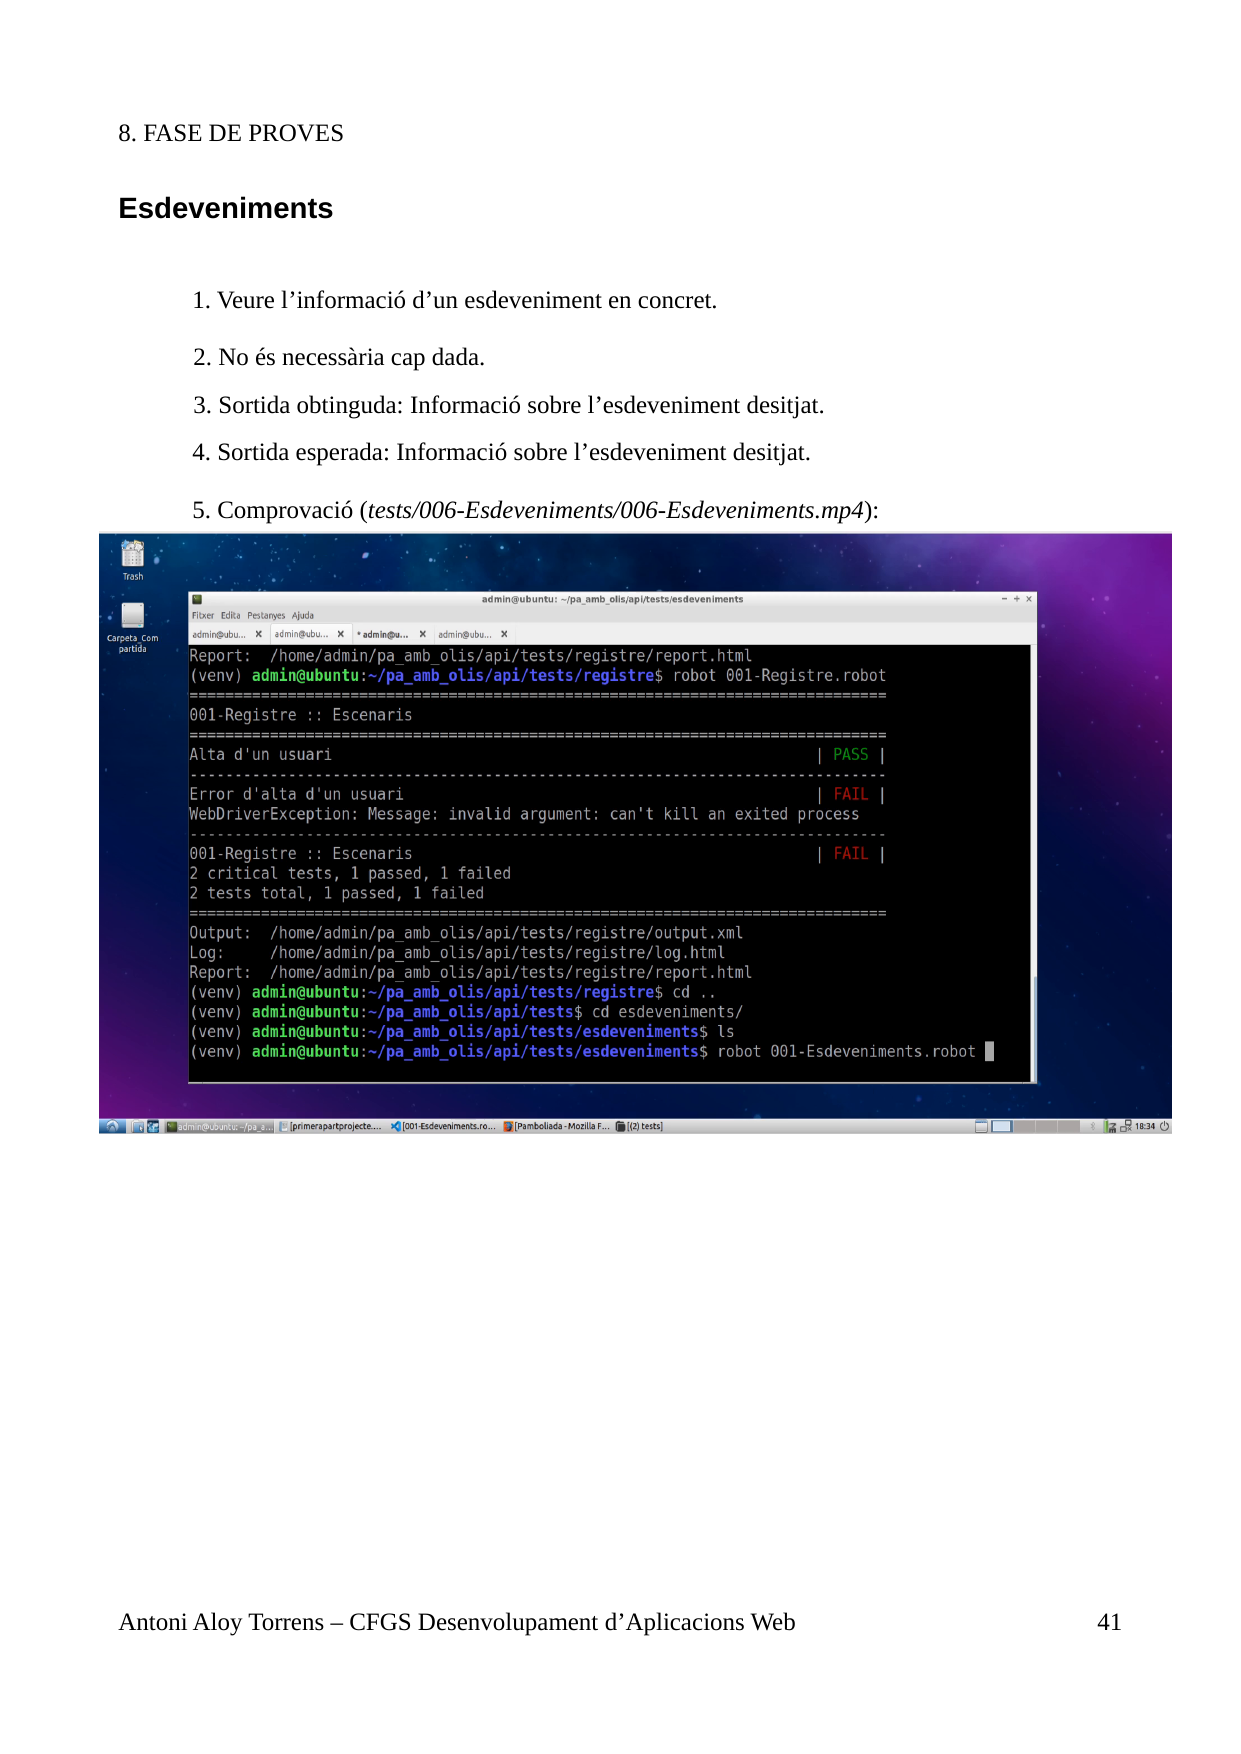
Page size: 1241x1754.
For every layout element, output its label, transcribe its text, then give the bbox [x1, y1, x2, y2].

list 2. No és necessària cap dada. [156, 342, 1122, 371]
text 1. Veure l’informació d’un esdeveniment en concret. [118, 285, 1122, 313]
text 4. Sortida esperada: Informació sobre l’esdeveniment desitjat. [118, 437, 1122, 466]
text 5. Comprovació (tests/006-Esdeveniments/006-Esdeveniments.mp4): [118, 495, 1122, 524]
subtitle Esdeveniments [118, 191, 1122, 225]
list 3. Sortida obtinguda: Informació sobre l’esdeveniment desitjat. [156, 390, 1122, 419]
